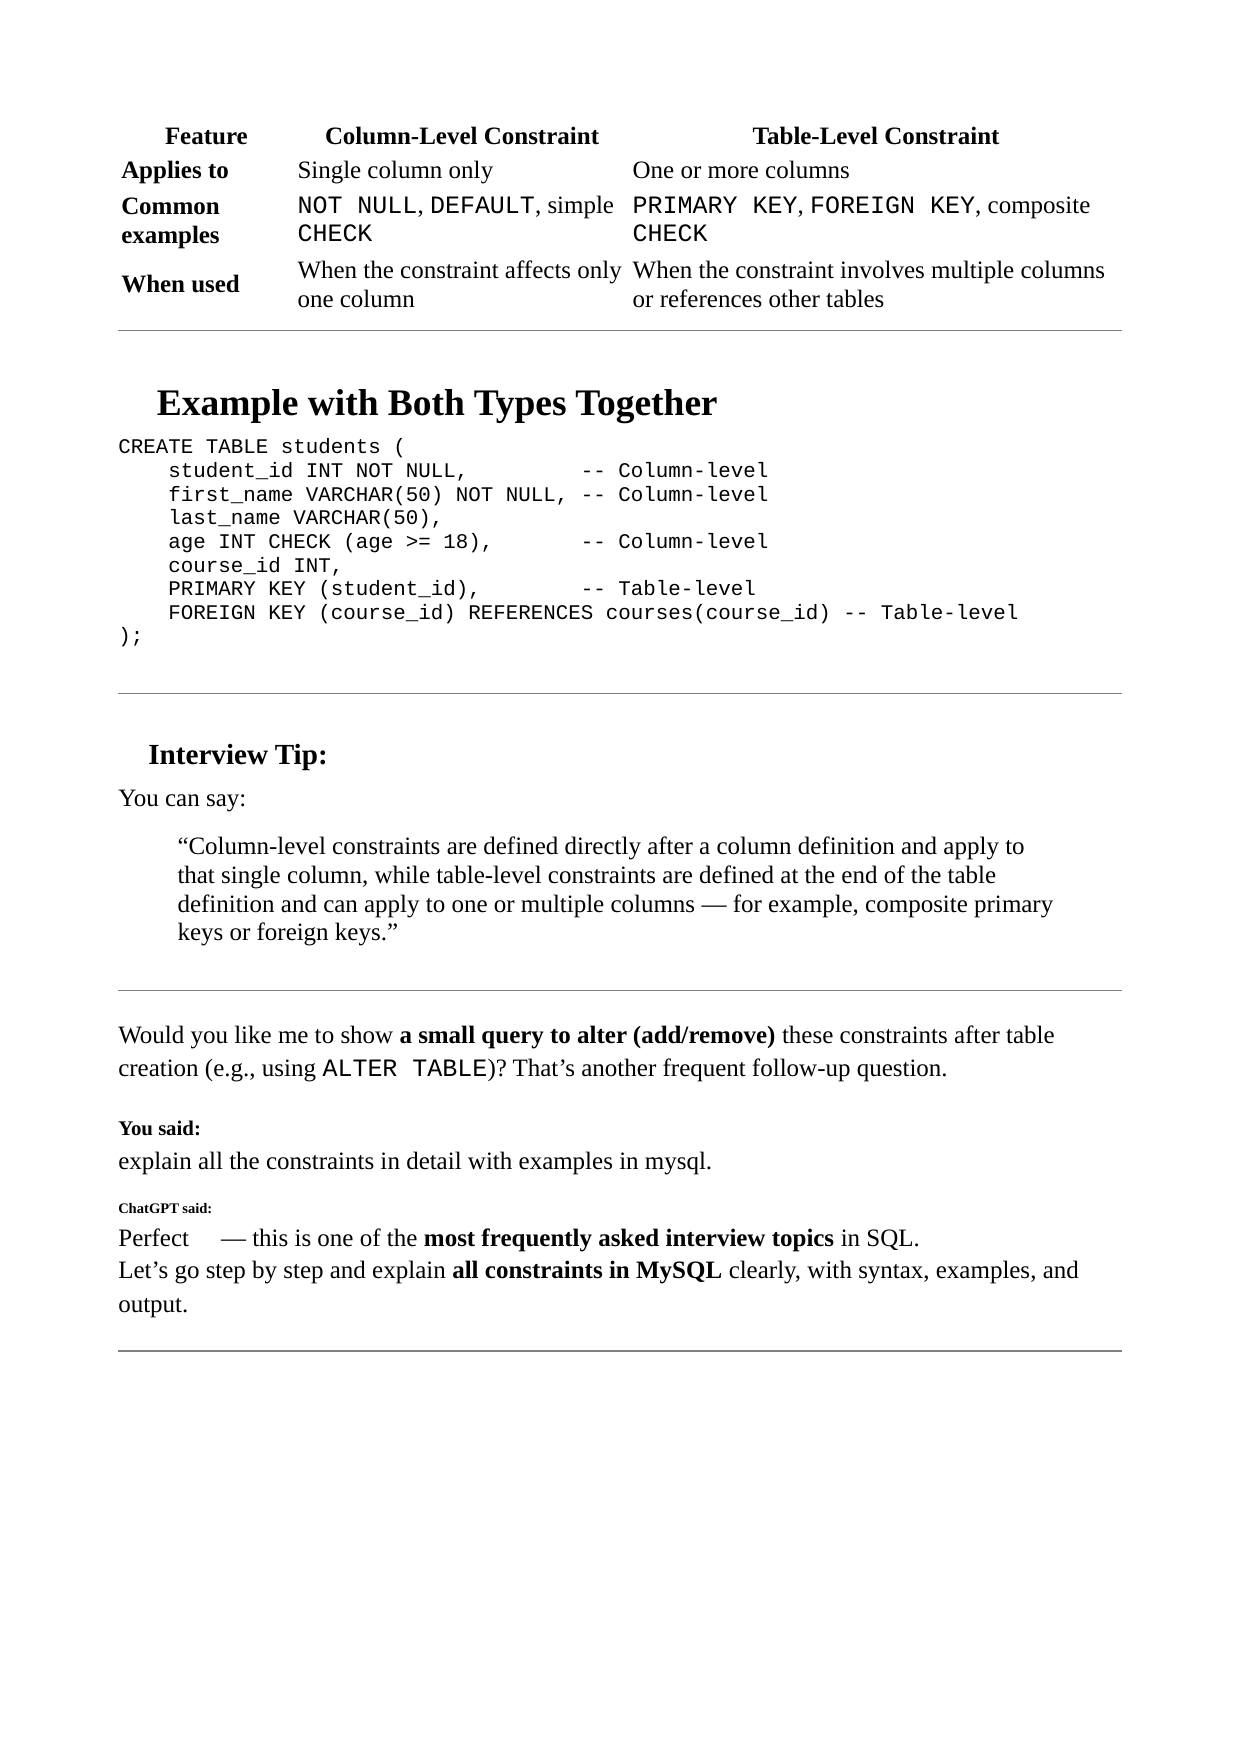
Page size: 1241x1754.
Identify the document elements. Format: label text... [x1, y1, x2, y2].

subtitle ChatGPT said: [118, 1199, 1122, 1216]
table_cell One or more columns [630, 153, 1122, 187]
table_cell Single column only [294, 153, 629, 187]
table_cell Common examples [118, 187, 294, 252]
subtitle 💡 Interview Tip: [118, 737, 1122, 771]
text Perfect 👏 — this is one of the most frequently asked interview topics in SQL. Let’s go step by step and explain all constraints in MySQL clearly, with syntax, examples, and output. [118, 1223, 1122, 1317]
table_cell When the constraint involves multiple columns or references other tables [630, 252, 1122, 316]
text PRIMARY KEY (student_id), -- Table-level [118, 578, 1122, 602]
table_cell Applies to [118, 153, 294, 187]
table_header Table-Level Constraint [630, 118, 1122, 153]
text course_id INT, [118, 554, 1122, 578]
text You can say: [118, 783, 1122, 812]
subtitle You said: [118, 1115, 1122, 1139]
table_cell NOT NULL, DEFAULT, simple CHECK [294, 187, 629, 252]
text age INT CHECK (age >= 18), -- Column-level [118, 531, 1122, 554]
text last_name VARCHAR(50), [118, 507, 1122, 531]
text first_name VARCHAR(50) NOT NULL, -- Column-level [118, 484, 1122, 507]
text Would you like me to show a small query to alter (add/remove) these constraints after table creation (e.g., using ALTER TABLE)? That’s another frequent follow-up question. [118, 1020, 1122, 1084]
text FOREIGN KEY (course_id) REFERENCES courses(course_id) -- Table-level [118, 602, 1122, 626]
subtitle 🧠 Example with Both Types Together [118, 381, 1122, 424]
table_header Column-Level Constraint [294, 118, 629, 153]
table_cell When used [118, 252, 294, 316]
text CREATE TABLE students ( [118, 436, 1122, 460]
table_cell PRIMARY KEY, FOREIGN KEY, composite CHECK [630, 187, 1122, 252]
text student_id INT NOT NULL, -- Column-level [118, 460, 1122, 484]
table_cell When the constraint affects only one column [294, 252, 629, 316]
text “Column-level constraints are defined directly after a column definition and apply to that single column, while table-level constraints are defined at the end of the table definition and can apply to one or multiple columns — for example, composite primary keys or foreign keys.” [177, 831, 1063, 946]
text ); [118, 626, 1122, 649]
text explain all the constraints in detail with examples in mysql. [118, 1146, 1122, 1174]
table_header Feature [118, 118, 294, 153]
